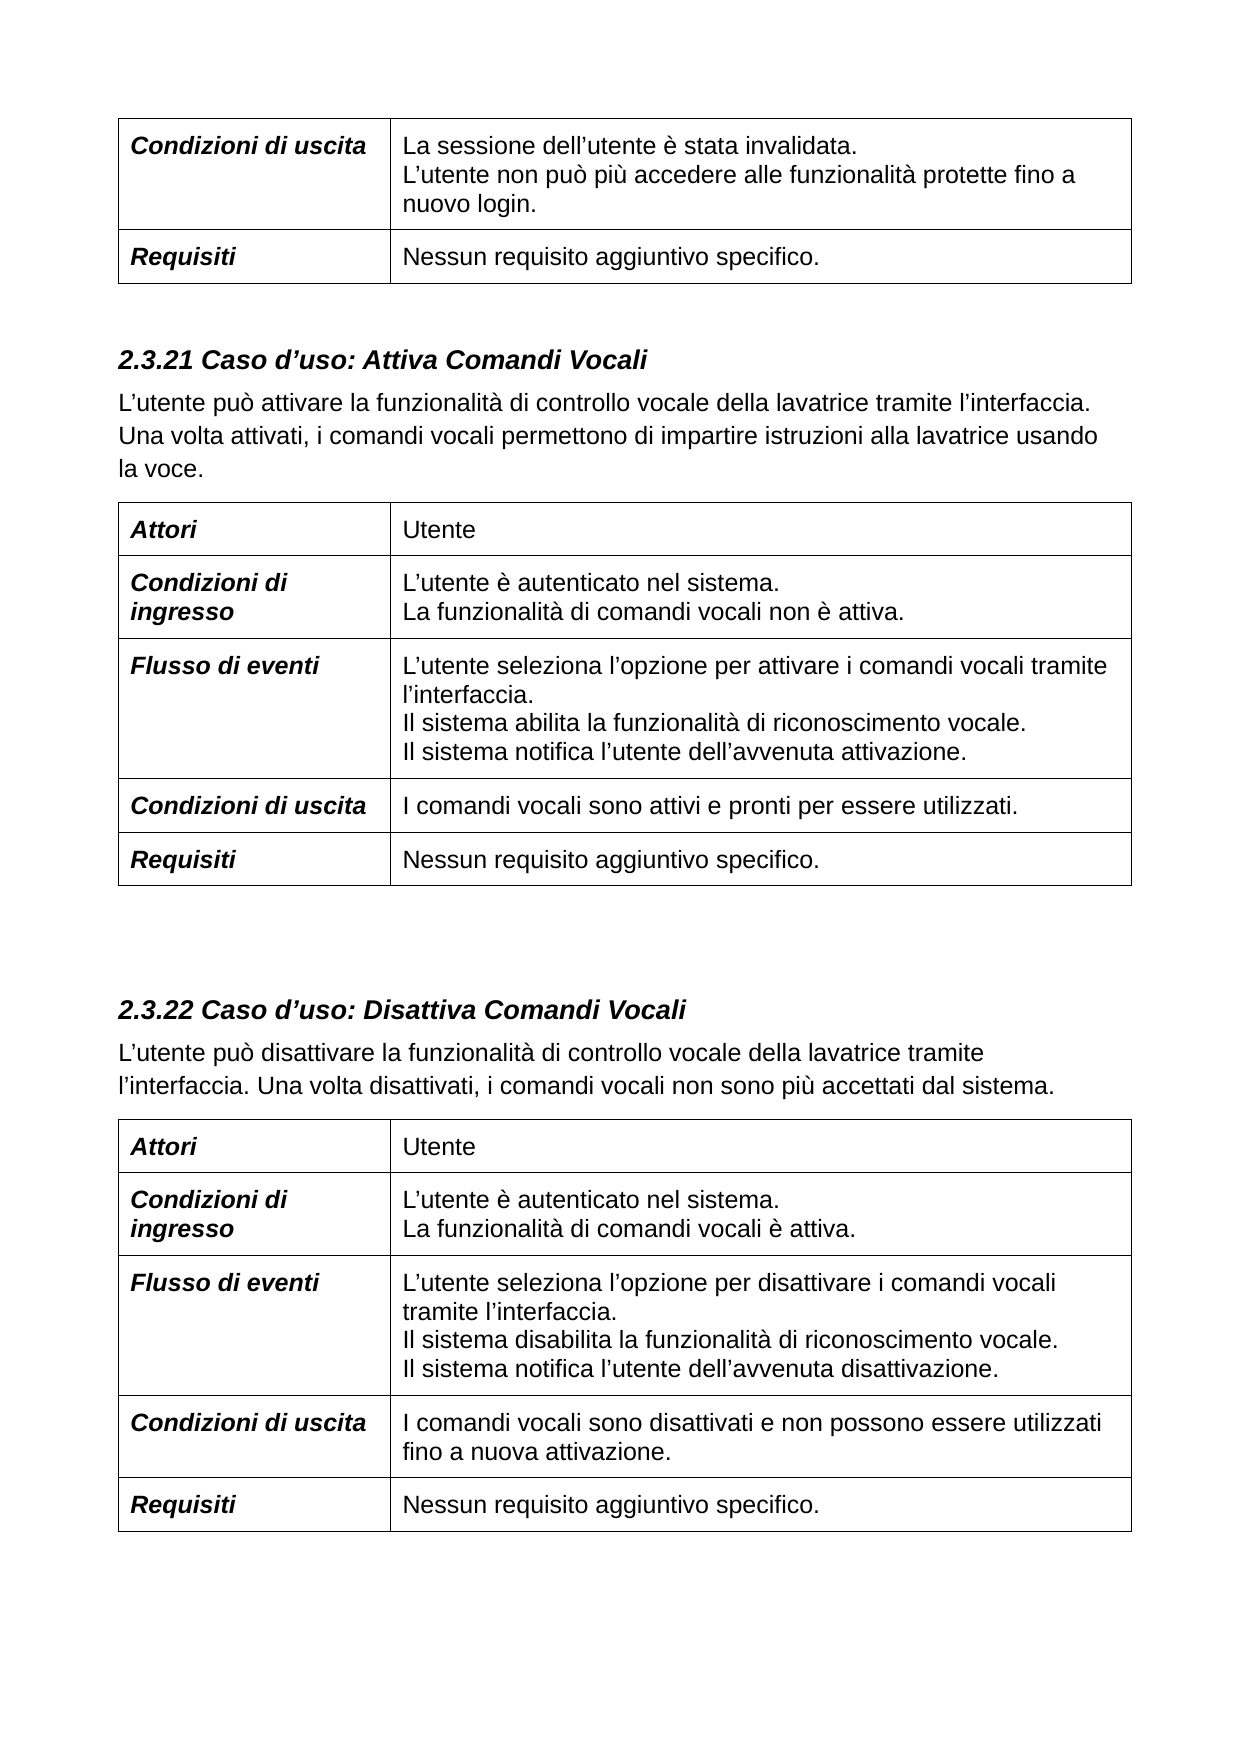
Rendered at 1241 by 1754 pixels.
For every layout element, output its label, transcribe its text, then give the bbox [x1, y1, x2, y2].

table_header Utente [391, 503, 1131, 555]
table_cell Condizioni di ingresso [119, 556, 390, 638]
table_cell Condizioni di ingresso [119, 1173, 390, 1255]
table_header Attori [119, 503, 390, 555]
table_cell Nessun requisito aggiuntivo specifico. [391, 230, 1131, 283]
subtitle 2.3.22 Caso d’uso: Disattiva Comandi Vocali [118, 994, 1122, 1025]
table_cell Condizioni di uscita [119, 119, 390, 229]
table_cell I comandi vocali sono disattivati e non possono essere utilizzati fino a nuova attivazione. [391, 1396, 1131, 1477]
table_cell Nessun requisito aggiuntivo specifico. [391, 1478, 1131, 1531]
table_cell Condizioni di uscita [119, 779, 390, 832]
table_cell L’utente seleziona l’opzione per attivare i comandi vocali tramite l’interfaccia. Il sistema abilita la funzionalità di riconoscimento vocale. Il sistema notifica l’utente dell’avvenuta attivazione. [391, 639, 1131, 778]
table_cell L’utente è autenticato nel sistema. La funzionalità di comandi vocali non è attiva. [391, 556, 1131, 638]
table_header Utente [391, 1120, 1131, 1172]
table_cell Flusso di eventi [119, 1256, 390, 1395]
table_cell Requisiti [119, 1478, 390, 1531]
table_cell Requisiti [119, 230, 390, 283]
table_cell Flusso di eventi [119, 639, 390, 778]
table_cell Nessun requisito aggiuntivo specifico. [391, 833, 1131, 885]
table_cell La sessione dell’utente è stata invalidata. L’utente non può più accedere alle funzionalità protette fino a nuovo login. [391, 119, 1131, 229]
table_header Attori [119, 1120, 390, 1172]
table_cell L’utente seleziona l’opzione per disattivare i comandi vocali tramite l’interfaccia. Il sistema disabilita la funzionalità di riconoscimento vocale. Il sistema notifica l’utente dell’avvenuta disattivazione. [391, 1256, 1131, 1395]
text L’utente può attivare la funzionalità di controllo vocale della lavatrice tramite l’interfaccia. Una volta attivati, i comandi vocali permettono di impartire istruzioni alla lavatrice usando la voce. [118, 388, 1122, 483]
table_cell I comandi vocali sono attivi e pronti per essere utilizzati. [391, 779, 1131, 832]
subtitle 2.3.21 Caso d’uso: Attiva Comandi Vocali [118, 344, 1122, 376]
table_cell L’utente è autenticato nel sistema. La funzionalità di comandi vocali è attiva. [391, 1173, 1131, 1255]
table_cell Condizioni di uscita [119, 1396, 390, 1477]
table_cell Requisiti [119, 833, 390, 885]
text L’utente può disattivare la funzionalità di controllo vocale della lavatrice tramite l’interfaccia. Una volta disattivati, i comandi vocali non sono più accettati dal sistema. [118, 1038, 1122, 1100]
